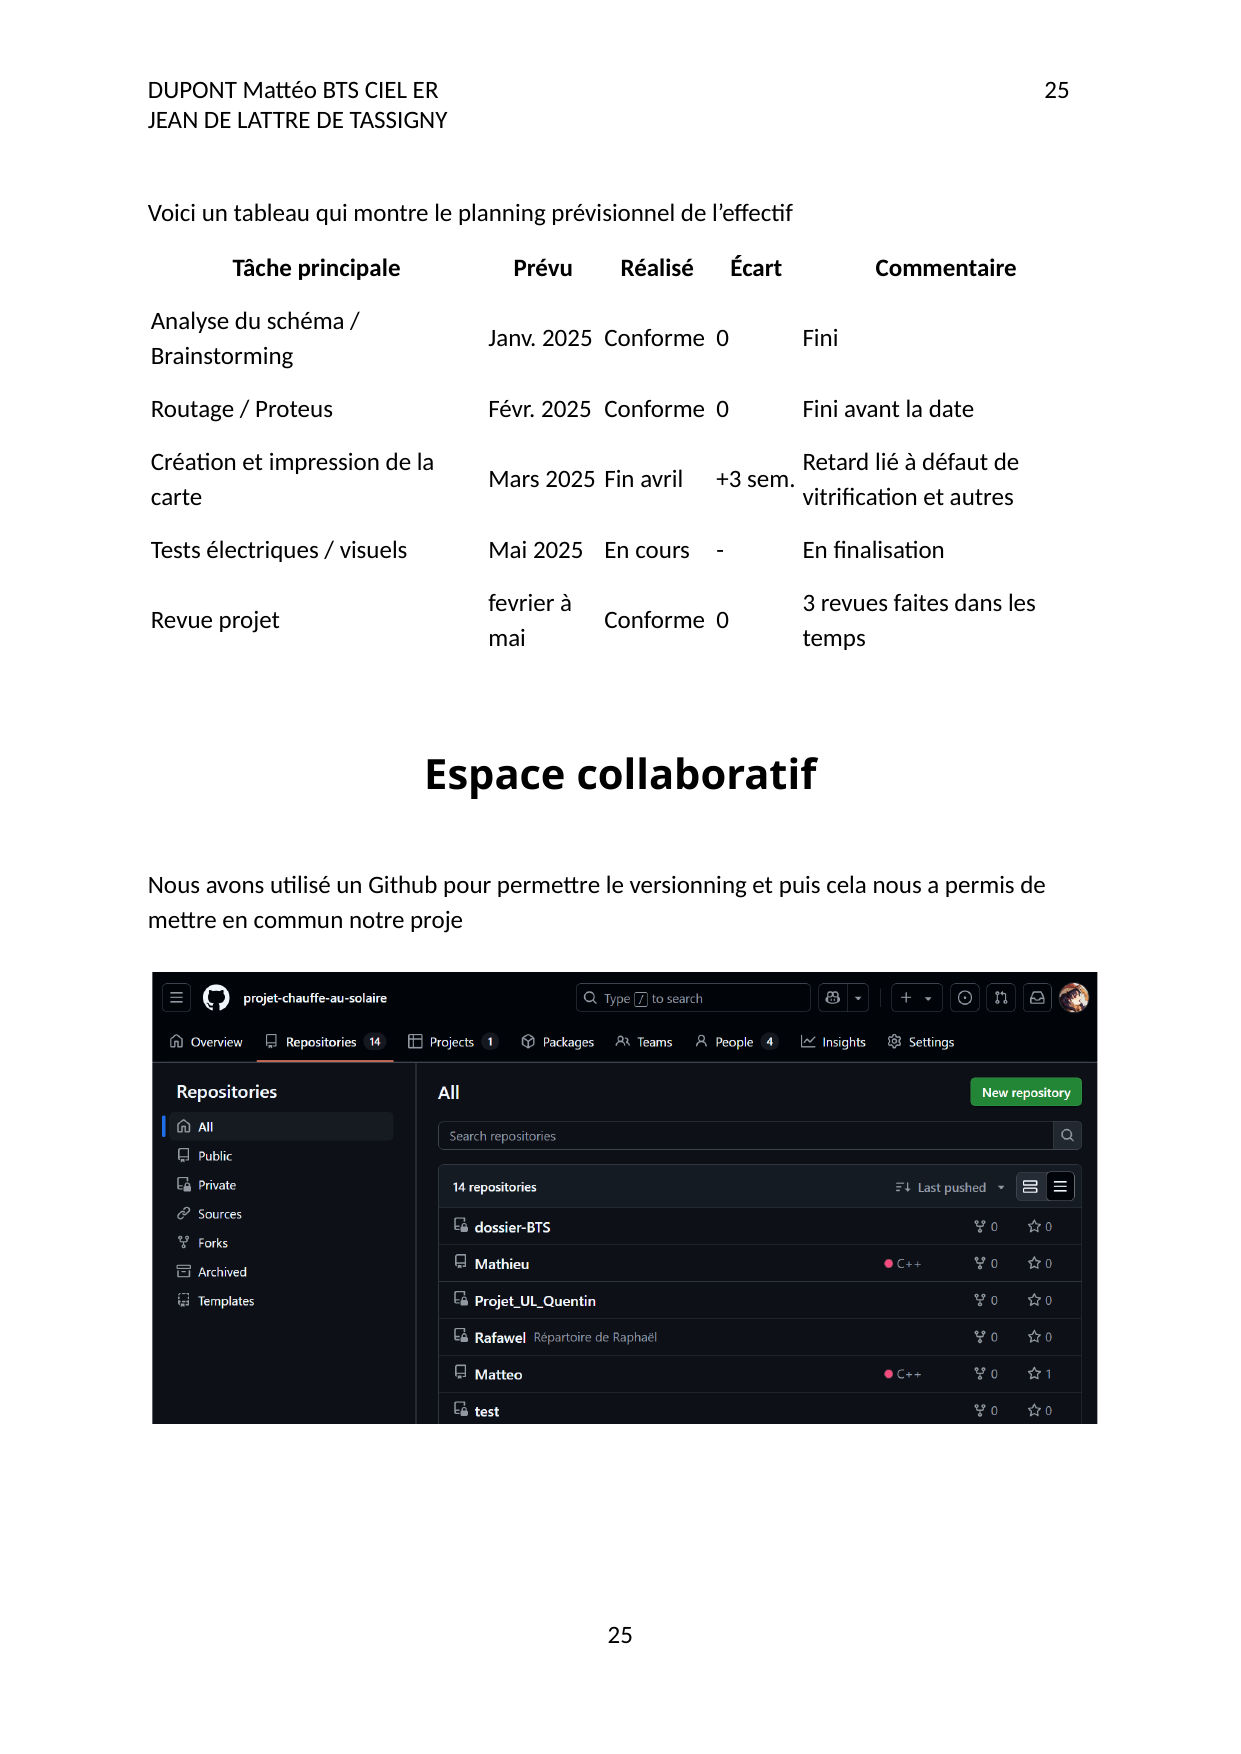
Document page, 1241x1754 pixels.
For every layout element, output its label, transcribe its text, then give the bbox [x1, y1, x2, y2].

table_cell Janv. 2025 [485, 302, 601, 390]
table_cell Fin avril [601, 443, 713, 531]
picture [152, 972, 1098, 1424]
table_header Commentaire [799, 249, 1093, 302]
table_cell Mai 2025 [485, 531, 601, 584]
table_cell Revue projet [148, 584, 485, 672]
table_cell En finalisation [799, 531, 1093, 584]
table_cell Conforme [601, 390, 713, 443]
table_cell 0 [713, 390, 799, 443]
table_cell Retard lié à défaut de vitrification et autres [799, 443, 1093, 531]
text Nous avons utilisé un Github pour permettre le versionning et puis cela nous a permis de mettre en commun notre proje [148, 870, 1093, 935]
table_cell +3 sem. [713, 443, 799, 531]
table_header Tâche principale [148, 249, 485, 302]
table_cell Févr. 2025 [485, 390, 601, 443]
table_cell Tests électriques / visuels [148, 531, 485, 584]
table_cell fevrier à mai [485, 584, 601, 672]
table_header Réalisé [601, 249, 713, 302]
table_cell Création et impression de la carte [148, 443, 485, 531]
table_header Prévu [485, 249, 601, 302]
subtitle Espace collaboratif [148, 744, 1093, 801]
table_cell 0 [713, 584, 799, 672]
table_cell - [713, 531, 799, 584]
table_cell Fini [799, 302, 1093, 390]
table_cell Conforme [601, 302, 713, 390]
text Voici un tableau qui montre le planning prévisionnel de l’effectif [148, 197, 1093, 228]
table_cell En cours [601, 531, 713, 584]
table_cell Routage / Proteus [148, 390, 485, 443]
table_cell 3 revues faites dans les temps [799, 584, 1093, 672]
table_header Écart [713, 249, 799, 302]
table_cell Analyse du schéma / Brainstorming [148, 302, 485, 390]
table_cell 0 [713, 302, 799, 390]
table_cell Mars 2025 [485, 443, 601, 531]
table_cell Fini avant la date [799, 390, 1093, 443]
table_cell Conforme [601, 584, 713, 672]
